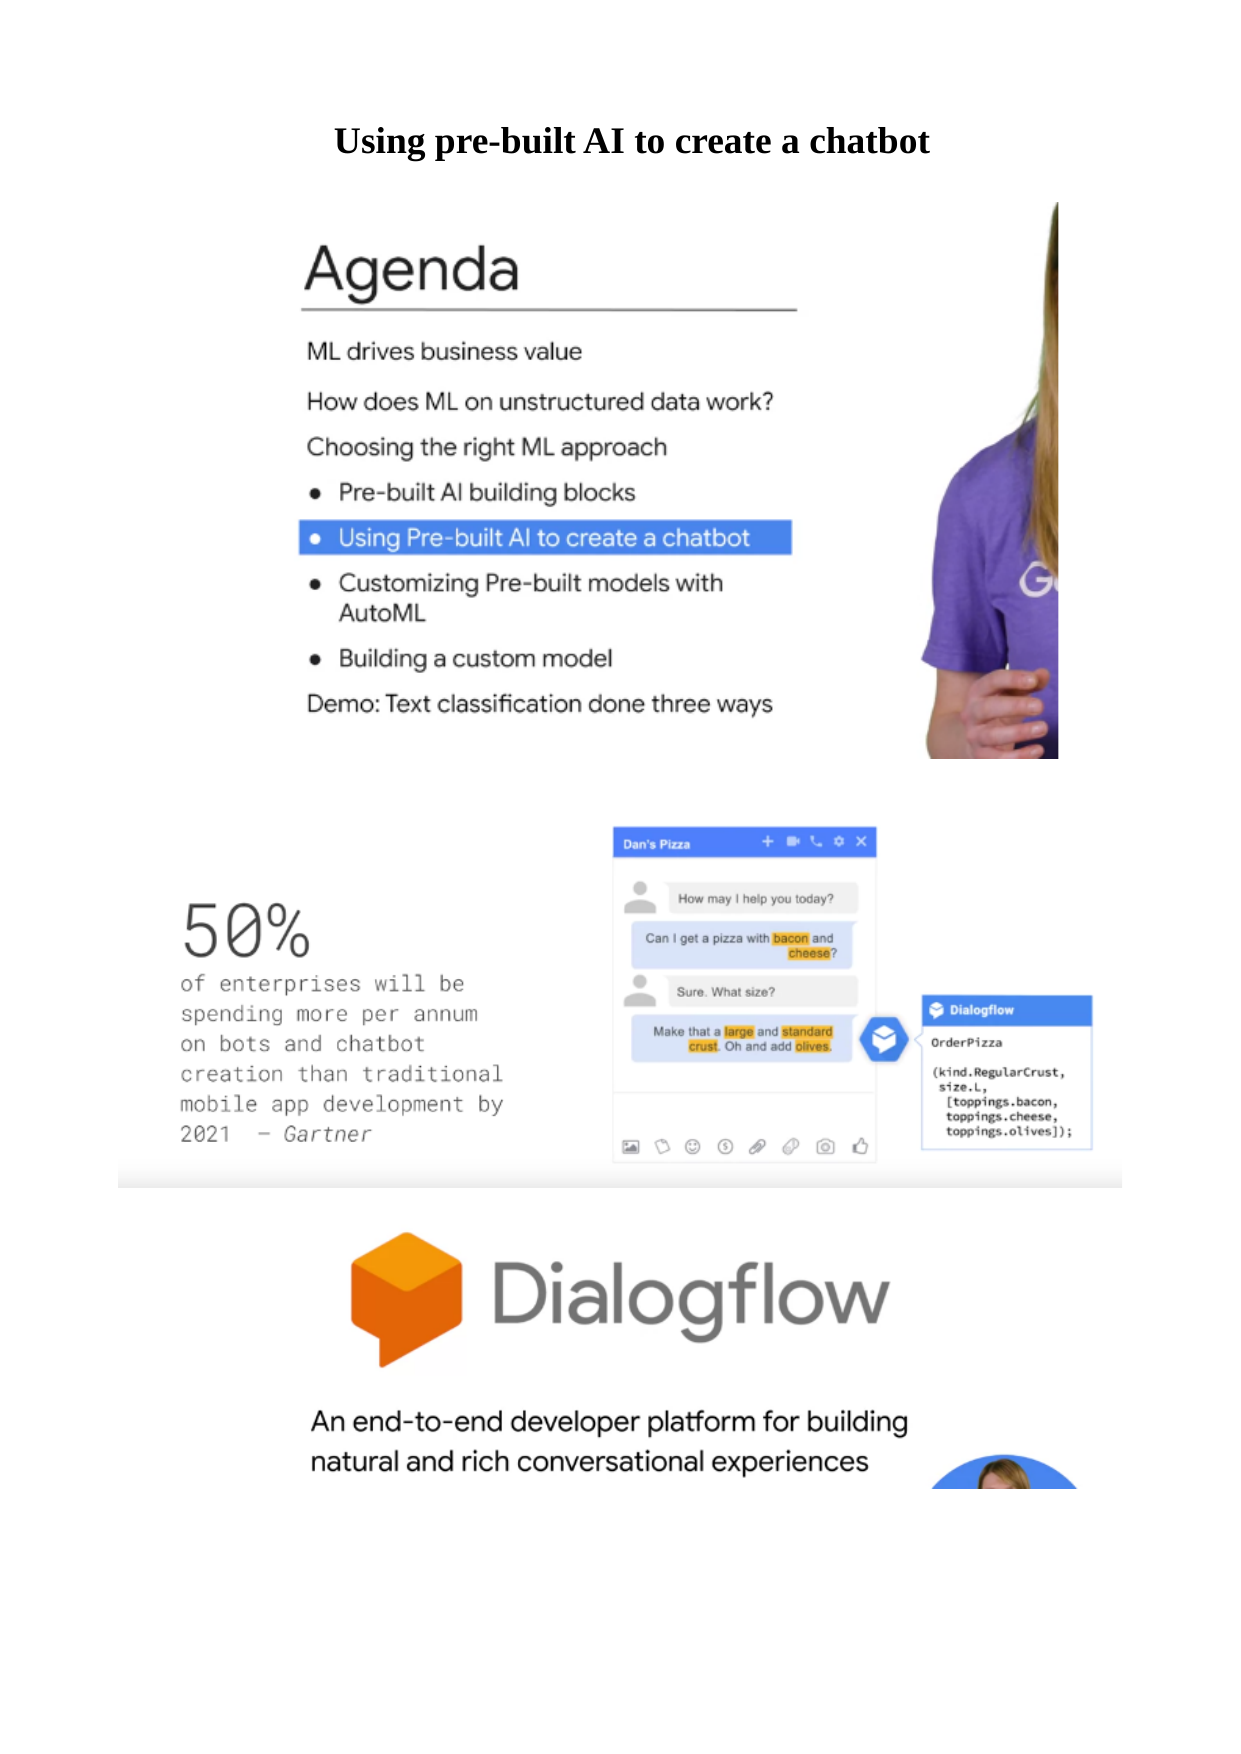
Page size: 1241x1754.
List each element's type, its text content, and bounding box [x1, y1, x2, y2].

picture [118, 787, 1123, 1188]
picture [118, 1216, 1123, 1489]
subtitle Using pre-built AI to create a chatbot [118, 118, 1122, 161]
picture [181, 202, 1059, 759]
